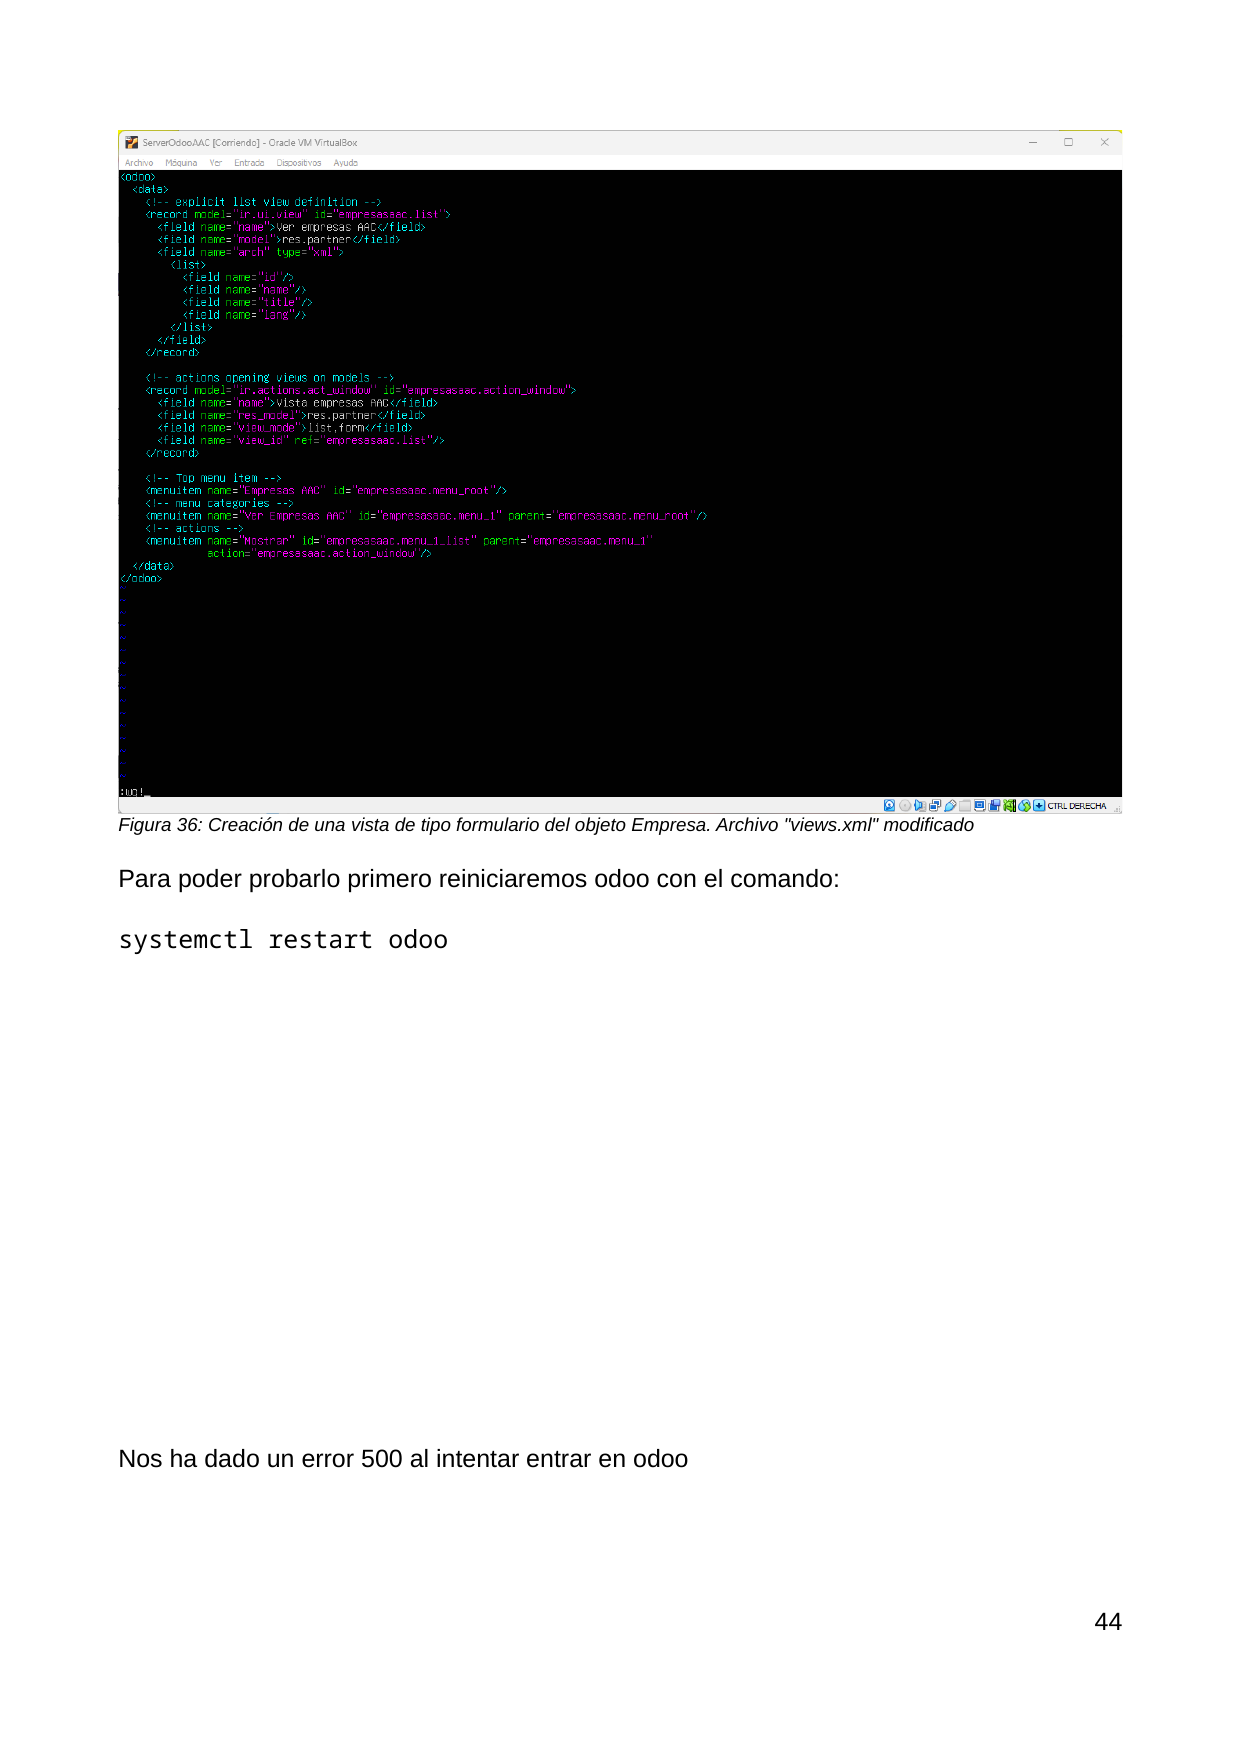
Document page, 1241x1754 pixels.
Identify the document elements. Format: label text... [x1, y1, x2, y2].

text Nos ha dado un error 500 al intentar entrar en odoo [118, 1444, 1122, 1473]
text systemctl restart odoo [118, 921, 1122, 955]
text Figura 36: Creación de una vista de tipo formulario del objeto Empresa. Archivo "views.xml" modificado [118, 814, 1122, 835]
picture [118, 130, 1123, 814]
text Para poder probarlo primero reiniciaremos odoo con el comando: [118, 864, 1122, 892]
